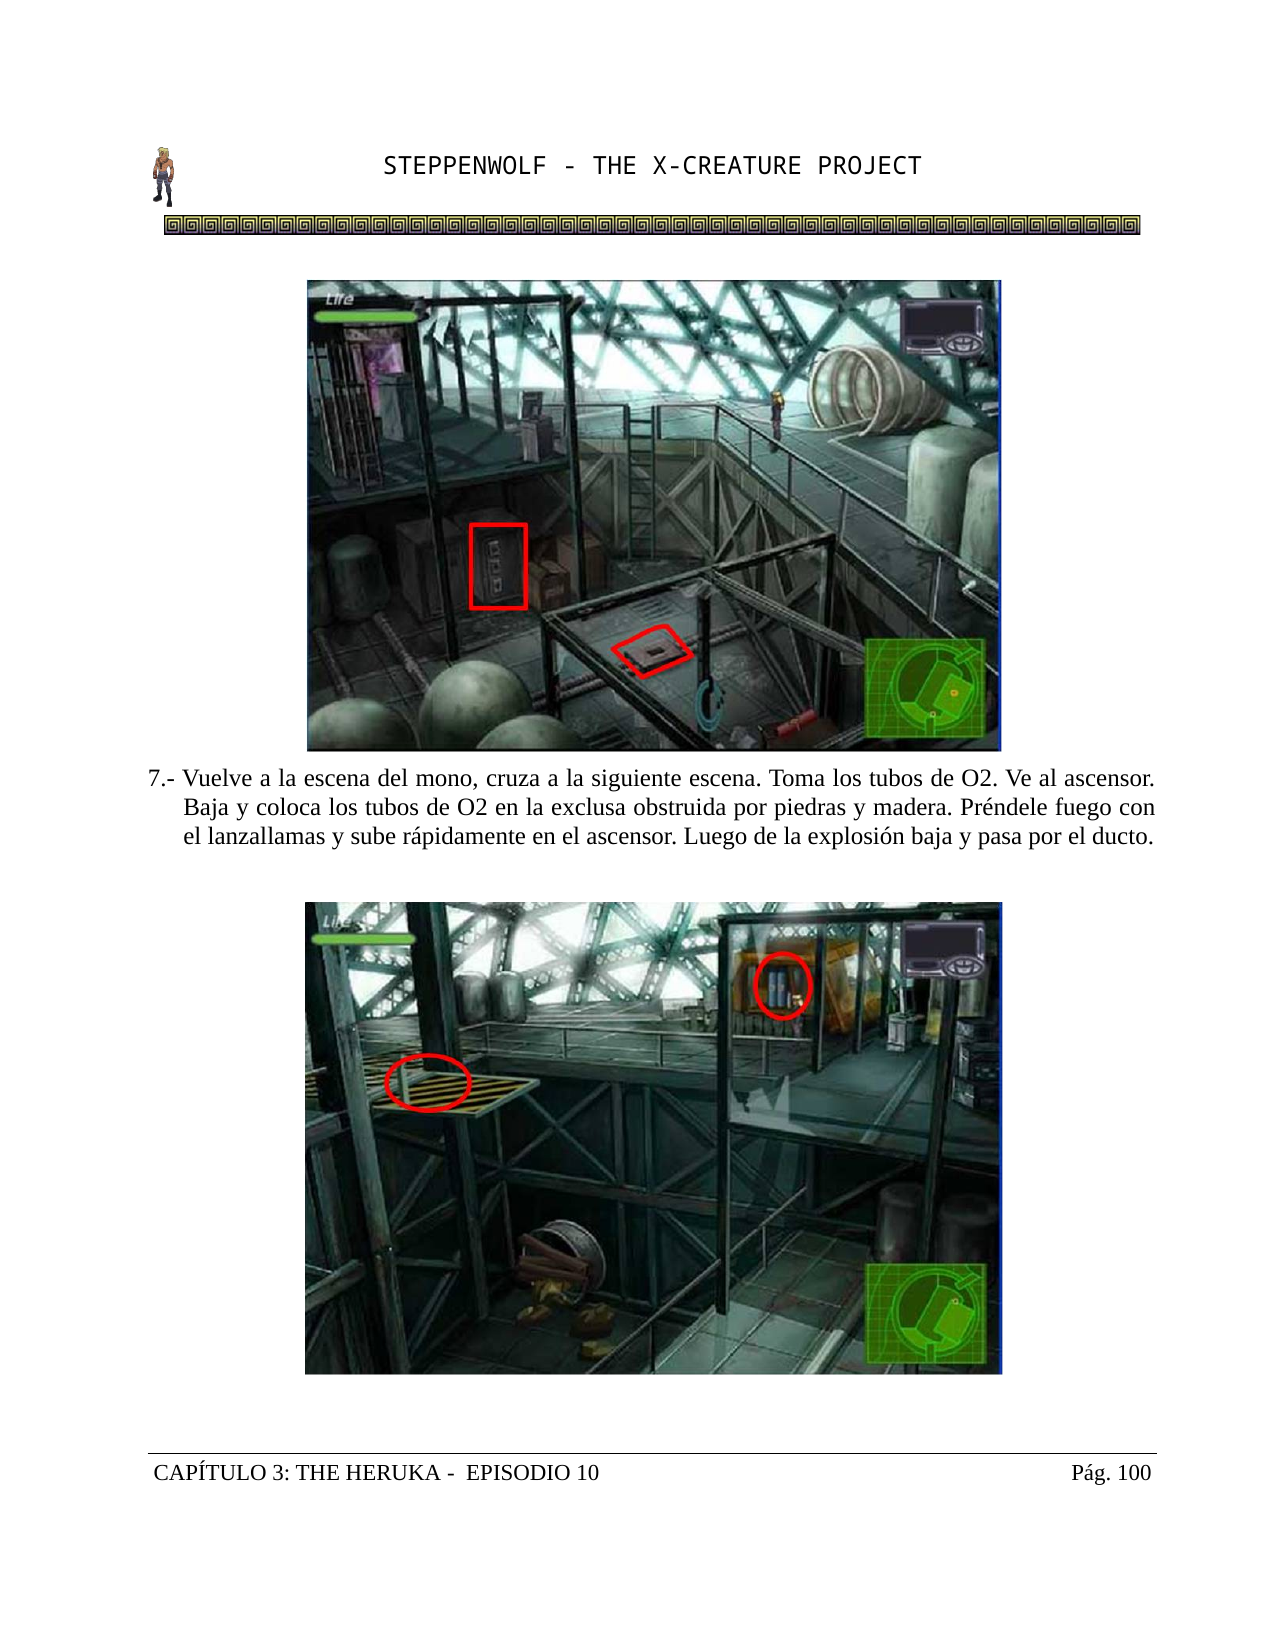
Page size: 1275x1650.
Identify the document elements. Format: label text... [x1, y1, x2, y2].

picture [306, 279, 1002, 752]
picture [164, 215, 1141, 235]
picture [147, 147, 181, 207]
picture [304, 902, 1003, 1375]
text 7.- Vuelve a la escena del mono, cruza a la siguiente escena. Toma los tubos de O2. Ve al ascensor. Baja y coloca los tubos de O2 en la exclusa obstruida por piedras y madera. Préndele fuego con el lanzallamas y sube rápidamente en el ascensor. Luego de la explosión baja y pasa por el ducto. [148, 763, 1157, 850]
